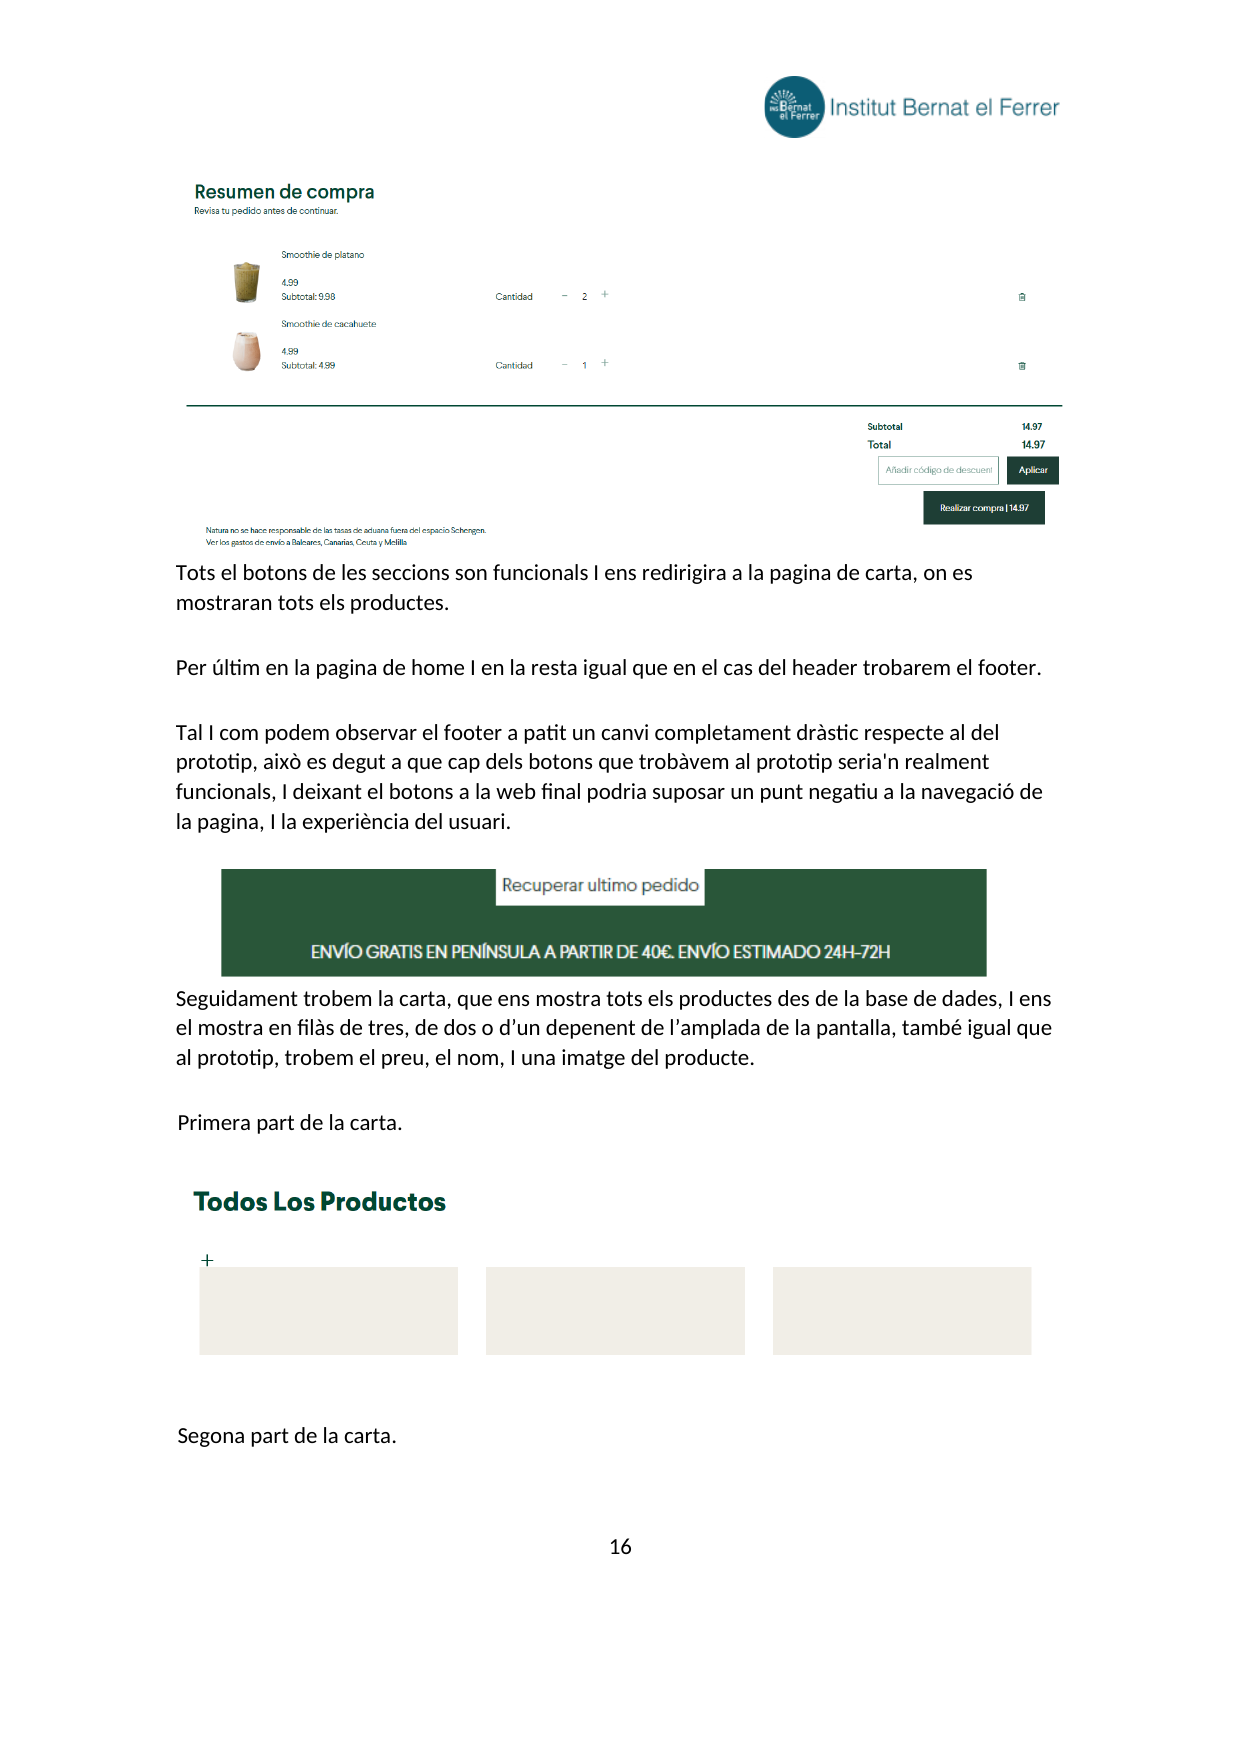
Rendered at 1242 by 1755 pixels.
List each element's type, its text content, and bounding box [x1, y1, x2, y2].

picture [221, 869, 987, 982]
text Segona part de la carta. [177, 1421, 1059, 1449]
picture [177, 1171, 1063, 1355]
picture [177, 155, 1063, 557]
text Per últim en la pagina de home I en la resta igual que en el cas del header trobarem el footer. [176, 653, 1059, 681]
text Primera part de la carta. [177, 1108, 1059, 1136]
text Tal I com podem observar el footer a patit un canvi completament dràstic respecte al del prototip, això es degut a que cap dels botons que trobàvem al prototip seria'n realment funcionals, I deixant el botons a la web final podria suposar un punt negatiu a la navegació de la pagina, I la experiència del usuari. [176, 718, 1059, 835]
text Seguidament trobem la carta, que ens mostra tots els productes des de la base de dades, I ens el mostra en filàs de tres, de dos o d’un depenent de l’amplada de la pantalla, també igual que al prototip, trobem el preu, el nom, I una imatge del producte. [176, 872, 1059, 1071]
picture [764, 76, 1060, 138]
text Tots el botons de les seccions son funcionals I ens redirigira a la pagina de carta, on es mostraran tots els productes. [176, 155, 1059, 616]
